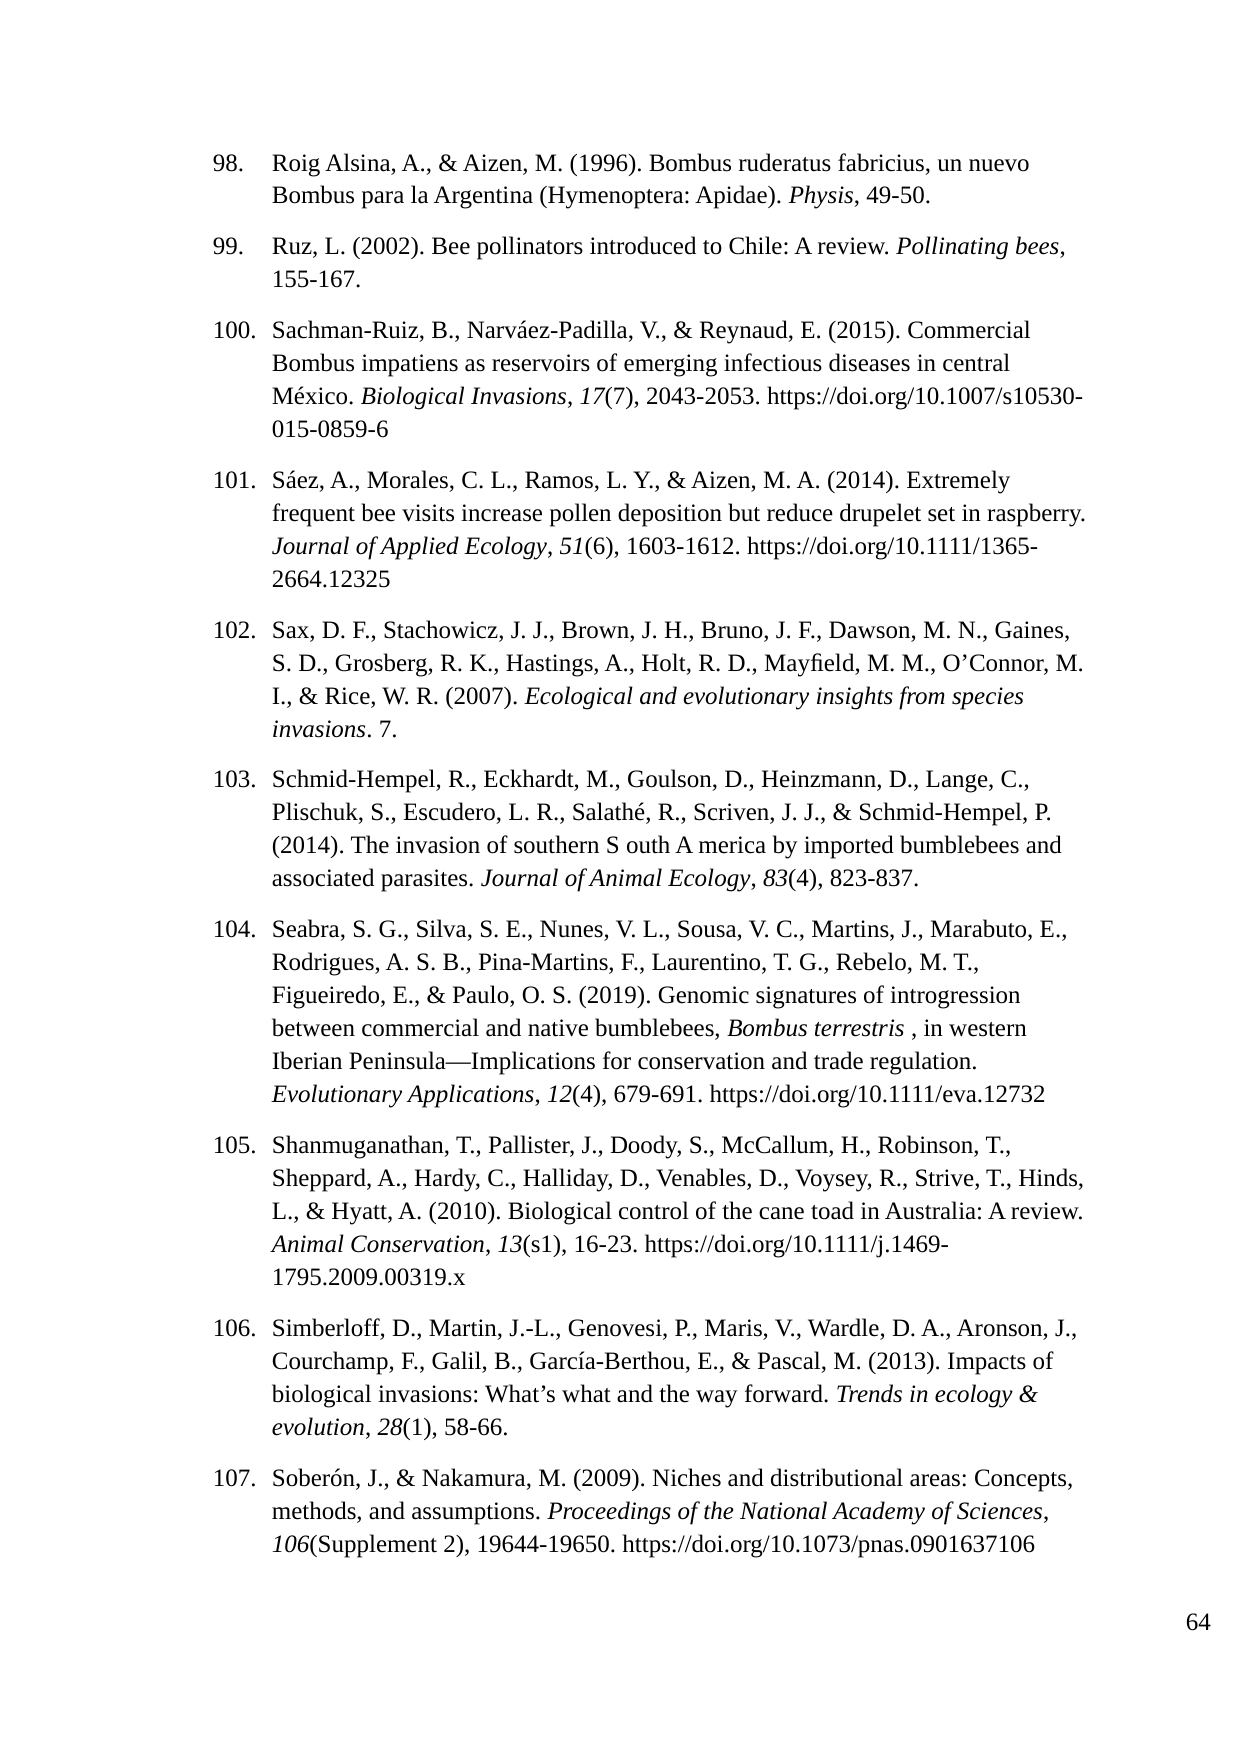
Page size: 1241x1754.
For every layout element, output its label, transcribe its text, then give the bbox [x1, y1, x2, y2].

list Shanmuganathan, T., Pallister, J., Doody, S., McCallum, H., Robinson, T., Sheppard, A., Hardy, C., Halliday, D., Venables, D., Voysey, R., Strive, T., Hinds, L., & Hyatt, A. (2010). Biological control of the cane toad in Australia: A review. Animal Conservation, 13(s1), 16-23. https://doi.org/10.1111/j.1469-1795.2009.00319.x [213, 1130, 1093, 1291]
list Soberón, J., & Nakamura, M. (2009). Niches and distributional areas: Concepts, methods, and assumptions. Proceedings of the National Academy of Sciences, 106(Supplement 2), 19644-19650. https://doi.org/10.1073/pnas.0901637106 [213, 1463, 1093, 1557]
list Ruz, L. (2002). Bee pollinators introduced to Chile: A review. Pollinating bees, 155-167. [213, 231, 1093, 293]
list Sachman-Ruiz, B., Narváez-Padilla, V., & Reynaud, E. (2015). Commercial Bombus impatiens as reservoirs of emerging infectious diseases in central México. Biological Invasions, 17(7), 2043-2053. https://doi.org/10.1007/s10530-015-0859-6 [213, 315, 1093, 443]
list Seabra, S. G., Silva, S. E., Nunes, V. L., Sousa, V. C., Martins, J., Marabuto, E., Rodrigues, A. S. B., Pina‐Martins, F., Laurentino, T. G., Rebelo, M. T., Figueiredo, E., & Paulo, O. S. (2019). Genomic signatures of introgression between commercial and native bumblebees, Bombus terrestris , in western Iberian Peninsula—Implications for conservation and trade regulation. Evolutionary Applications, 12(4), 679-691. https://doi.org/10.1111/eva.12732 [213, 914, 1093, 1108]
list Roig Alsina, A., & Aizen, M. (1996). Bombus ruderatus fabricius, un nuevo Bombus para la Argentina (Hymenoptera: Apidae). Physis, 49-50. [213, 148, 1093, 209]
list Simberloff, D., Martin, J.-L., Genovesi, P., Maris, V., Wardle, D. A., Aronson, J., Courchamp, F., Galil, B., García-Berthou, E., & Pascal, M. (2013). Impacts of biological invasions: What’s what and the way forward. Trends in ecology & evolution, 28(1), 58-66. [213, 1313, 1093, 1441]
list Schmid-Hempel, R., Eckhardt, M., Goulson, D., Heinzmann, D., Lange, C., Plischuk, S., Escudero, L. R., Salathé, R., Scriven, J. J., & Schmid-Hempel, P. (2014). The invasion of southern S outh A merica by imported bumblebees and associated parasites. Journal of Animal Ecology, 83(4), 823-837. [213, 764, 1093, 892]
list Sáez, A., Morales, C. L., Ramos, L. Y., & Aizen, M. A. (2014). Extremely frequent bee visits increase pollen deposition but reduce drupelet set in raspberry. Journal of Applied Ecology, 51(6), 1603-1612. https://doi.org/10.1111/1365-2664.12325 [213, 465, 1093, 593]
list Sax, D. F., Stachowicz, J. J., Brown, J. H., Bruno, J. F., Dawson, M. N., Gaines, S. D., Grosberg, R. K., Hastings, A., Holt, R. D., Mayﬁeld, M. M., O’Connor, M. I., & Rice, W. R. (2007). Ecological and evolutionary insights from species invasions. 7. [213, 615, 1093, 742]
